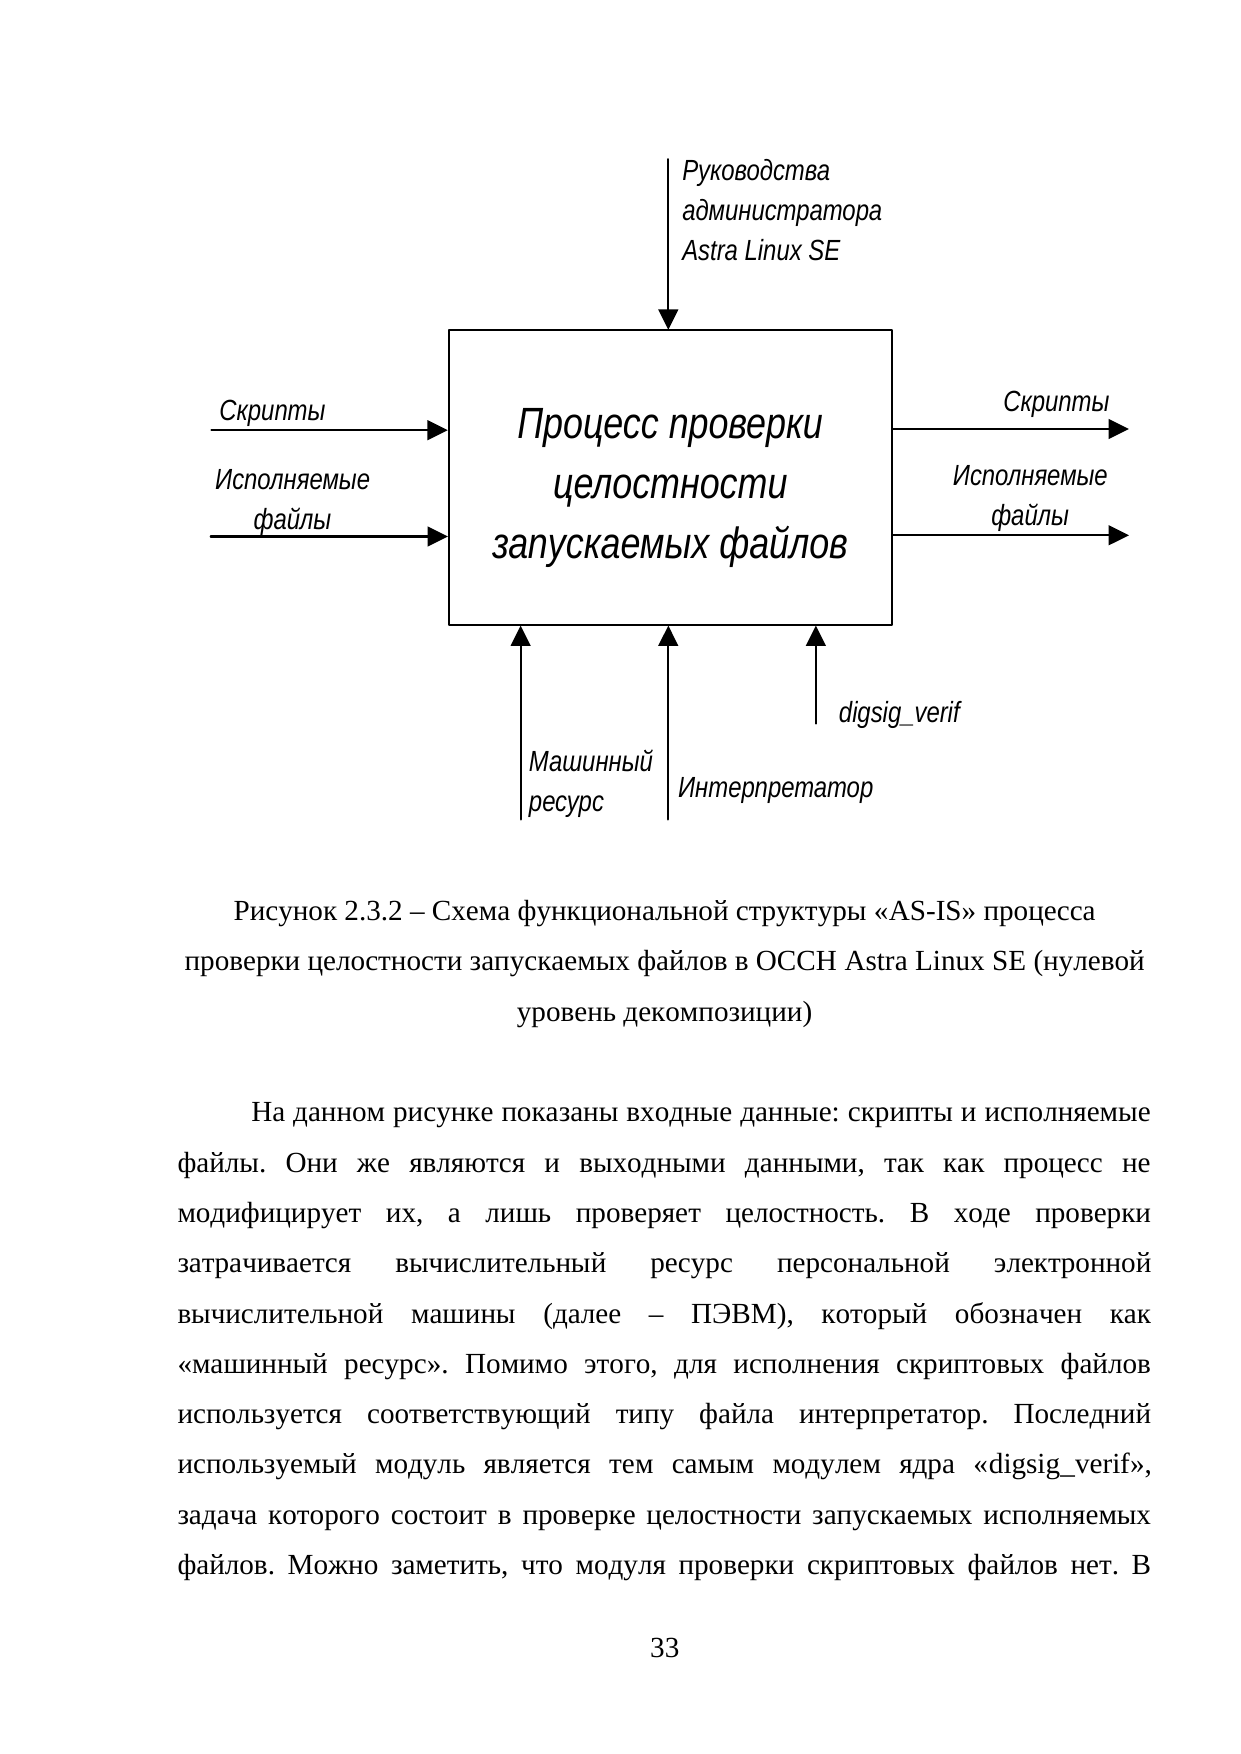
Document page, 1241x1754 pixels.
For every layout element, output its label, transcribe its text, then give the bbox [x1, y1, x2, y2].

text Рисунок 2.3.2 – Схема функциональной структуры «AS-IS» процесса проверки целостности запускаемых файлов в ОССН Astra Linux SE (нулевой уровень декомпозиции) [177, 893, 1152, 1027]
text На данном рисунке показаны входные данные: скрипты и исполняемые файлы. Они же являются и выходными данными, так как процесс не модифицирует их, а лишь проверяет целостность. В ходе проверки затрачивается вычислительный ресурс персональной электронной вычислительной машины (далее – ПЭВМ), который обозначен как «машинный ресурс». Помимо этого, для исполнения скриптовых файлов используется соответствующий типу файла интерпретатор. Последний используемый модуль является тем самым модулем ядра «digsig_verif», задача которого состоит в проверке целостности запускаемых исполняемых файлов. Можно заметить, что модуля проверки скриптовых файлов нет. В [177, 1094, 1152, 1581]
